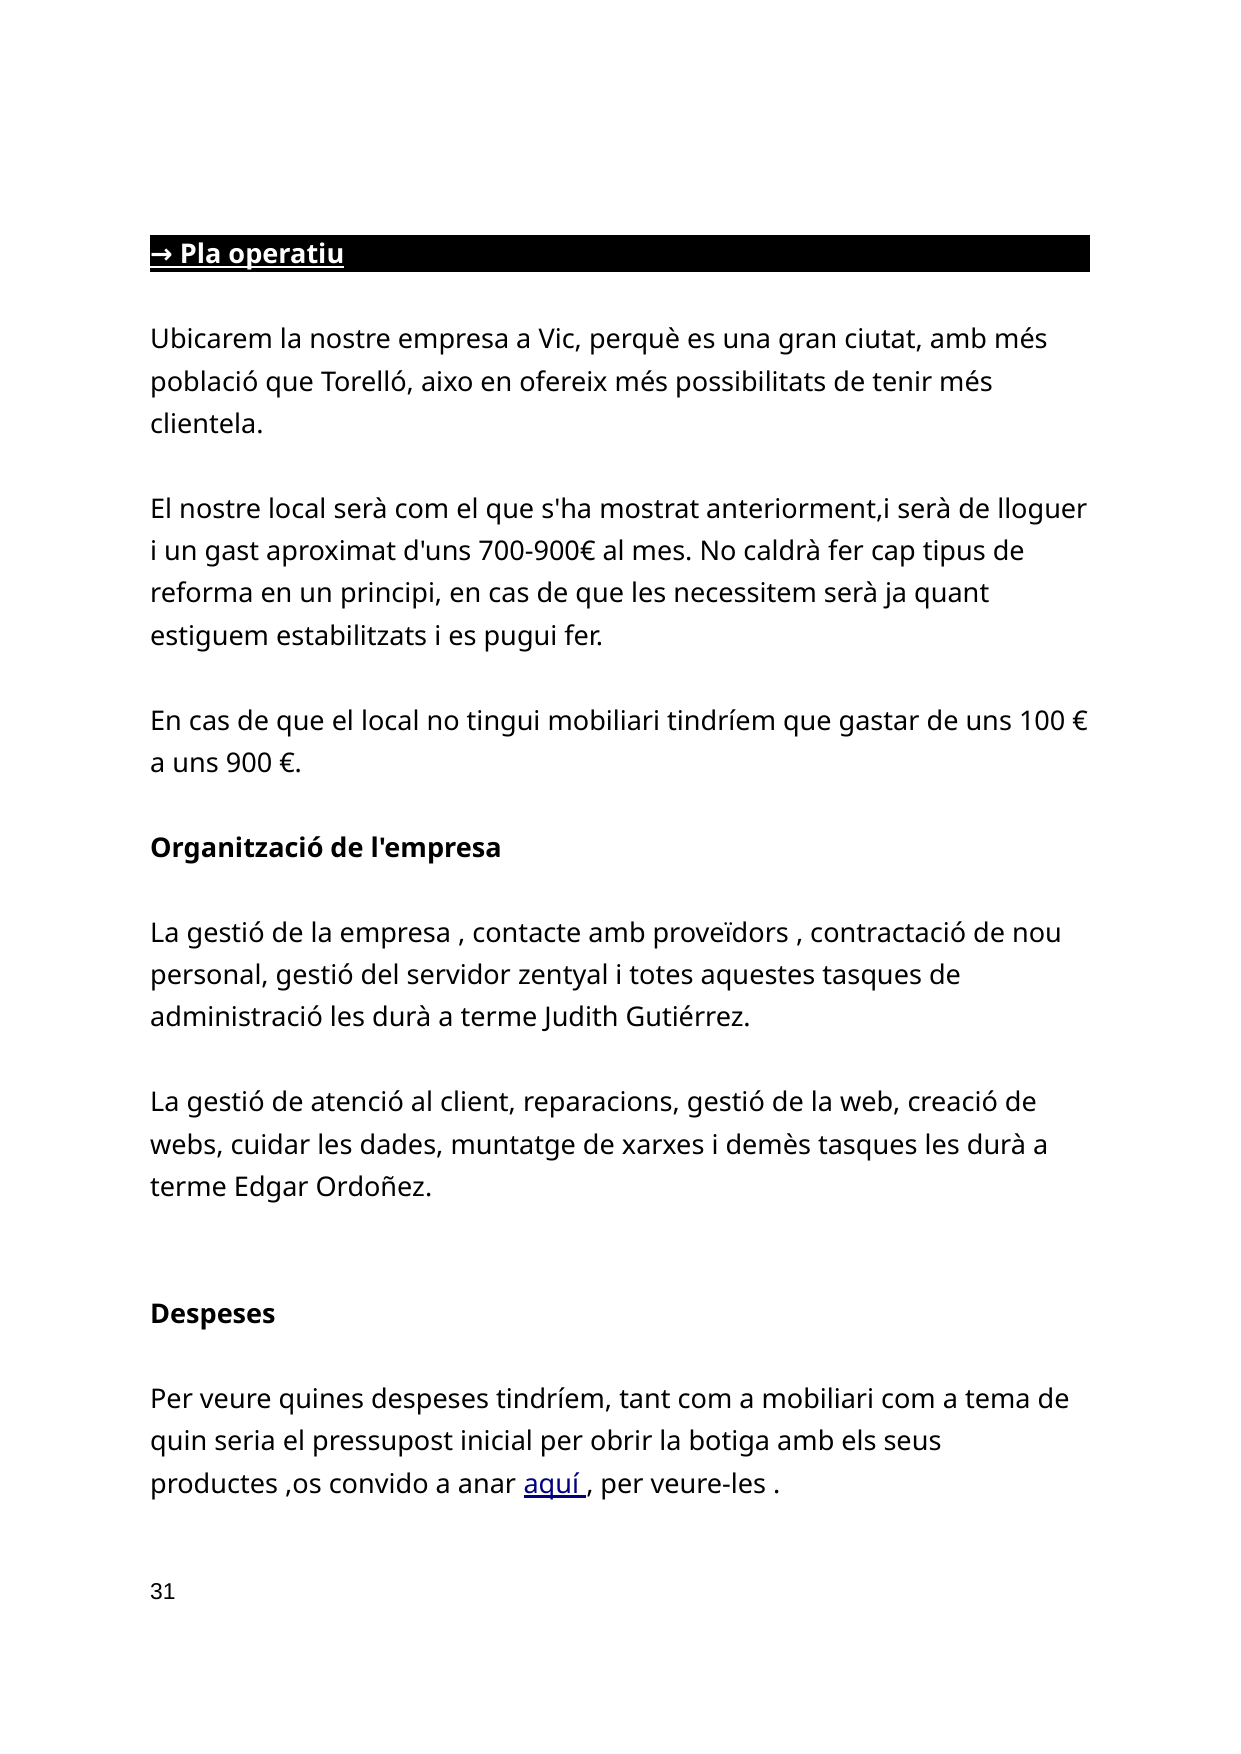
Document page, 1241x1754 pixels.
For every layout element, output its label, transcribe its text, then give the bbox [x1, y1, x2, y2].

text Per veure quines despeses tindríem, tant com a mobiliari com a tema de quin seria el pressupost inicial per obrir la botiga amb els seus productes ,os convido a anar aquí , per veure-les . [150, 1379, 1090, 1501]
text En cas de que el local no tingui mobiliari tindríem que gastar de uns 100 € a uns 900 €. [150, 701, 1090, 780]
text → Pla operatiu [150, 235, 1090, 272]
text Organització de l'empresa [150, 828, 1090, 865]
text La gestió de la empresa , contacte amb proveïdors , contractació de nou personal, gestió del servidor zentyal i totes aquestes tasques de administració les durà a terme Judith Gutiérrez. [150, 913, 1090, 1035]
text Despeses [150, 1295, 1090, 1332]
text Ubicarem la nostre empresa a Vic, perquè es una gran ciutat, amb més població que Torelló, aixo en ofereix més possibilitats de tenir més clientela. [150, 319, 1090, 441]
text El nostre local serà com el que s'ha mostrat anteriorment,i serà de lloguer i un gast aproximat d'uns 700-900€ al mes. No caldrà fer cap tipus de reforma en un principi, en cas de que les necessitem serà ja quant estiguem estabilitzats i es pugui fer. [150, 489, 1090, 653]
text La gestió de atenció al client, reparacions, gestió de la web, creació de webs, cuidar les dades, muntatge de xarxes i demès tasques les durà a terme Edgar Ordoñez. [150, 1083, 1090, 1204]
